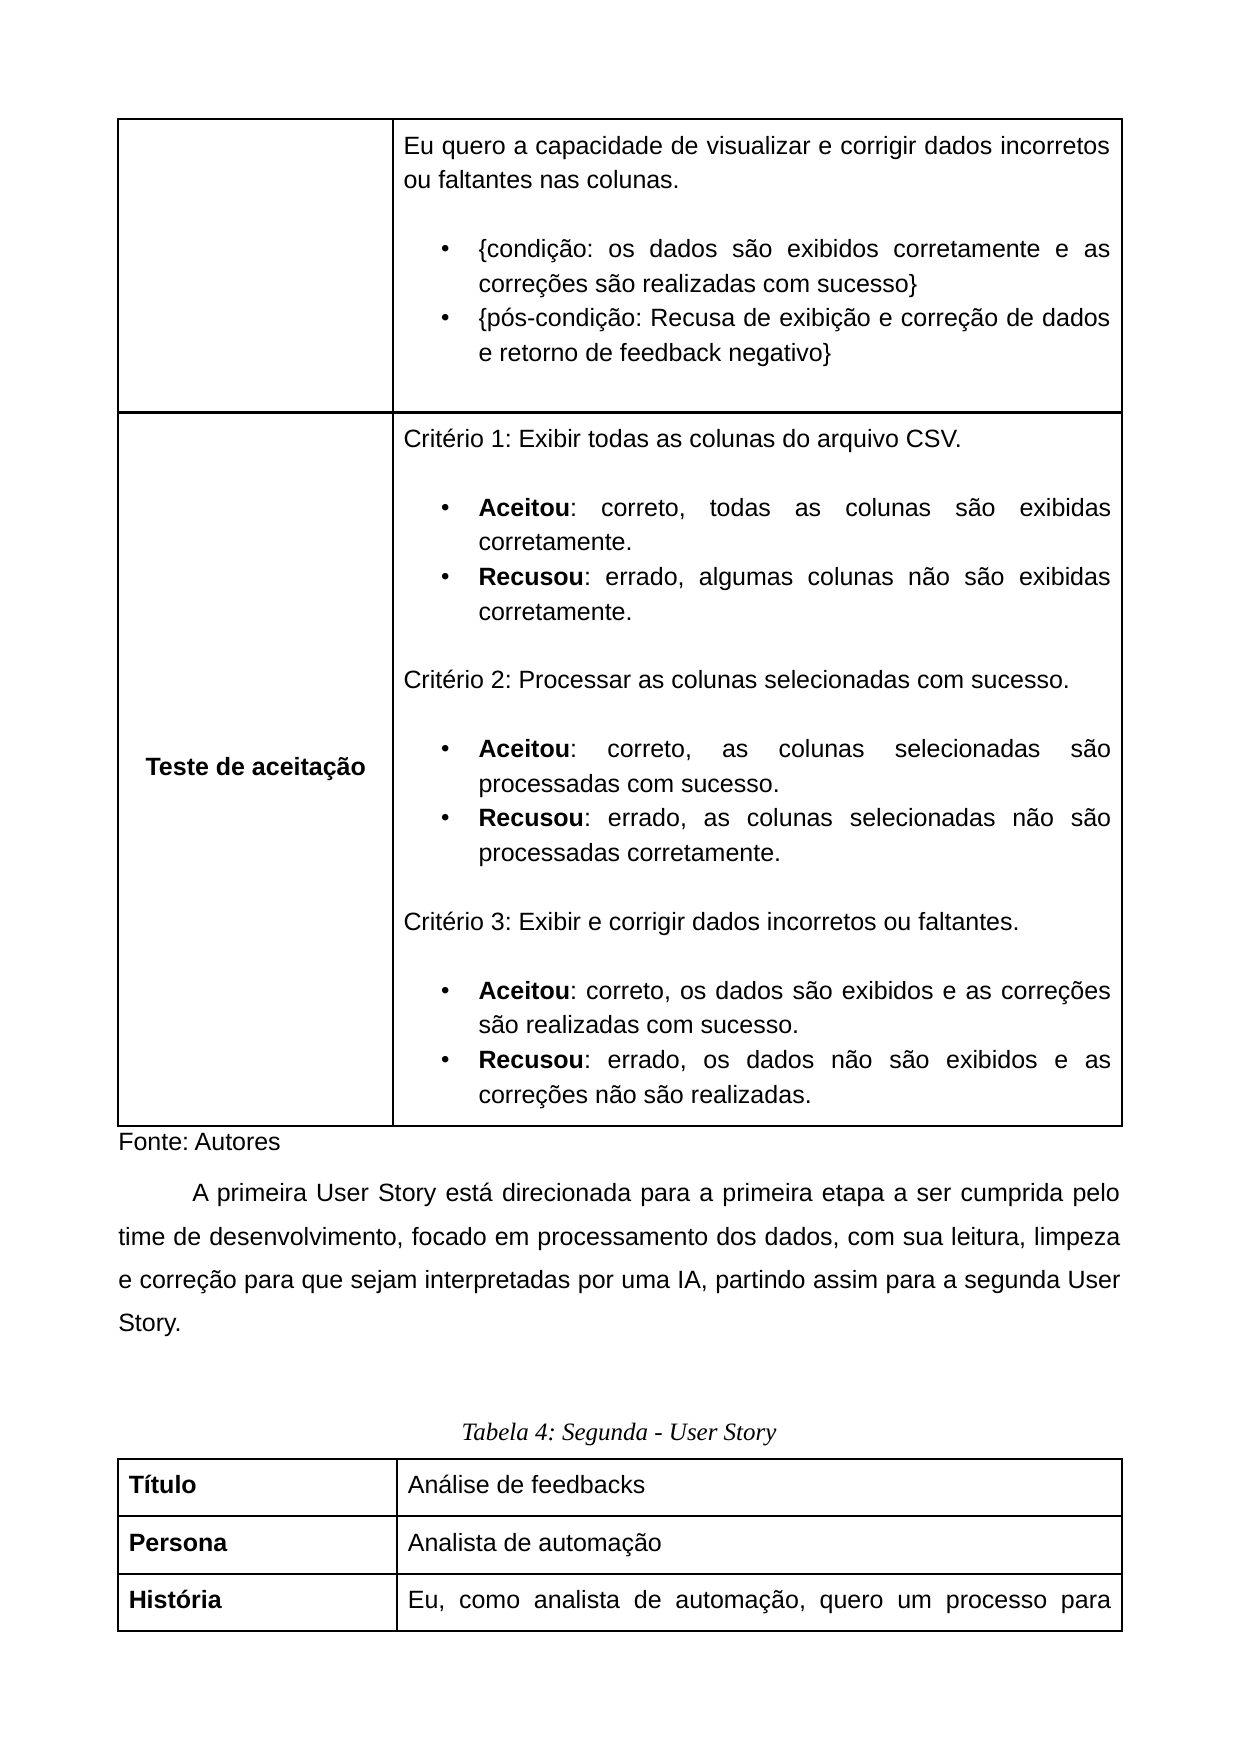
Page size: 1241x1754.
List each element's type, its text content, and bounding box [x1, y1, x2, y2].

table_cell Analista de automação [398, 1517, 1121, 1573]
table_cell [119, 120, 392, 411]
text Fonte: Autores [118, 1127, 1122, 1155]
table_cell Persona [119, 1517, 396, 1573]
text A primeira User Story está direcionada para a primeira etapa a ser cumprida pelo time de desenvolvimento, focado em processamento dos dados, com sua leitura, limpeza e correção para que sejam interpretadas por uma IA, partindo assim para a segunda User Story. [118, 1178, 1122, 1336]
text Tabela 4: Segunda - User Story [118, 1417, 1122, 1445]
table_header Título [119, 1460, 396, 1515]
table_cell História [119, 1575, 396, 1630]
table_header Análise de feedbacks [398, 1460, 1121, 1515]
table_cell Eu, como analista de automação, quero um processo para [398, 1575, 1121, 1630]
table_cell Critério 1: Exibir todas as colunas do arquivo CSV. Aceitou: correto, todas as colunas são exibidas corretamente. Recusou: errado, algumas colunas não são exibidas corretamente. Critério 2: Processar as colunas selecionadas com sucesso. Aceitou: correto, as colunas selecionadas são processadas com sucesso. Recusou: errado, as colunas selecionadas não são processadas corretamente. Critério 3: Exibir e corrigir dados incorretos ou faltantes. Aceitou: correto, os dados são exibidos e as correções são realizadas com sucesso. Recusou: errado, os dados não são exibidos e as correções não são realizadas. [394, 414, 1121, 1124]
table_cell Teste de aceitação [119, 414, 392, 1124]
table_cell Eu quero a capacidade de visualizar e corrigir dados incorretos ou faltantes nas colunas. {condição: os dados são exibidos corretamente e as correções são realizadas com sucesso} {pós-condição: Recusa de exibição e correção de dados e retorno de feedback negativo} [394, 120, 1121, 411]
